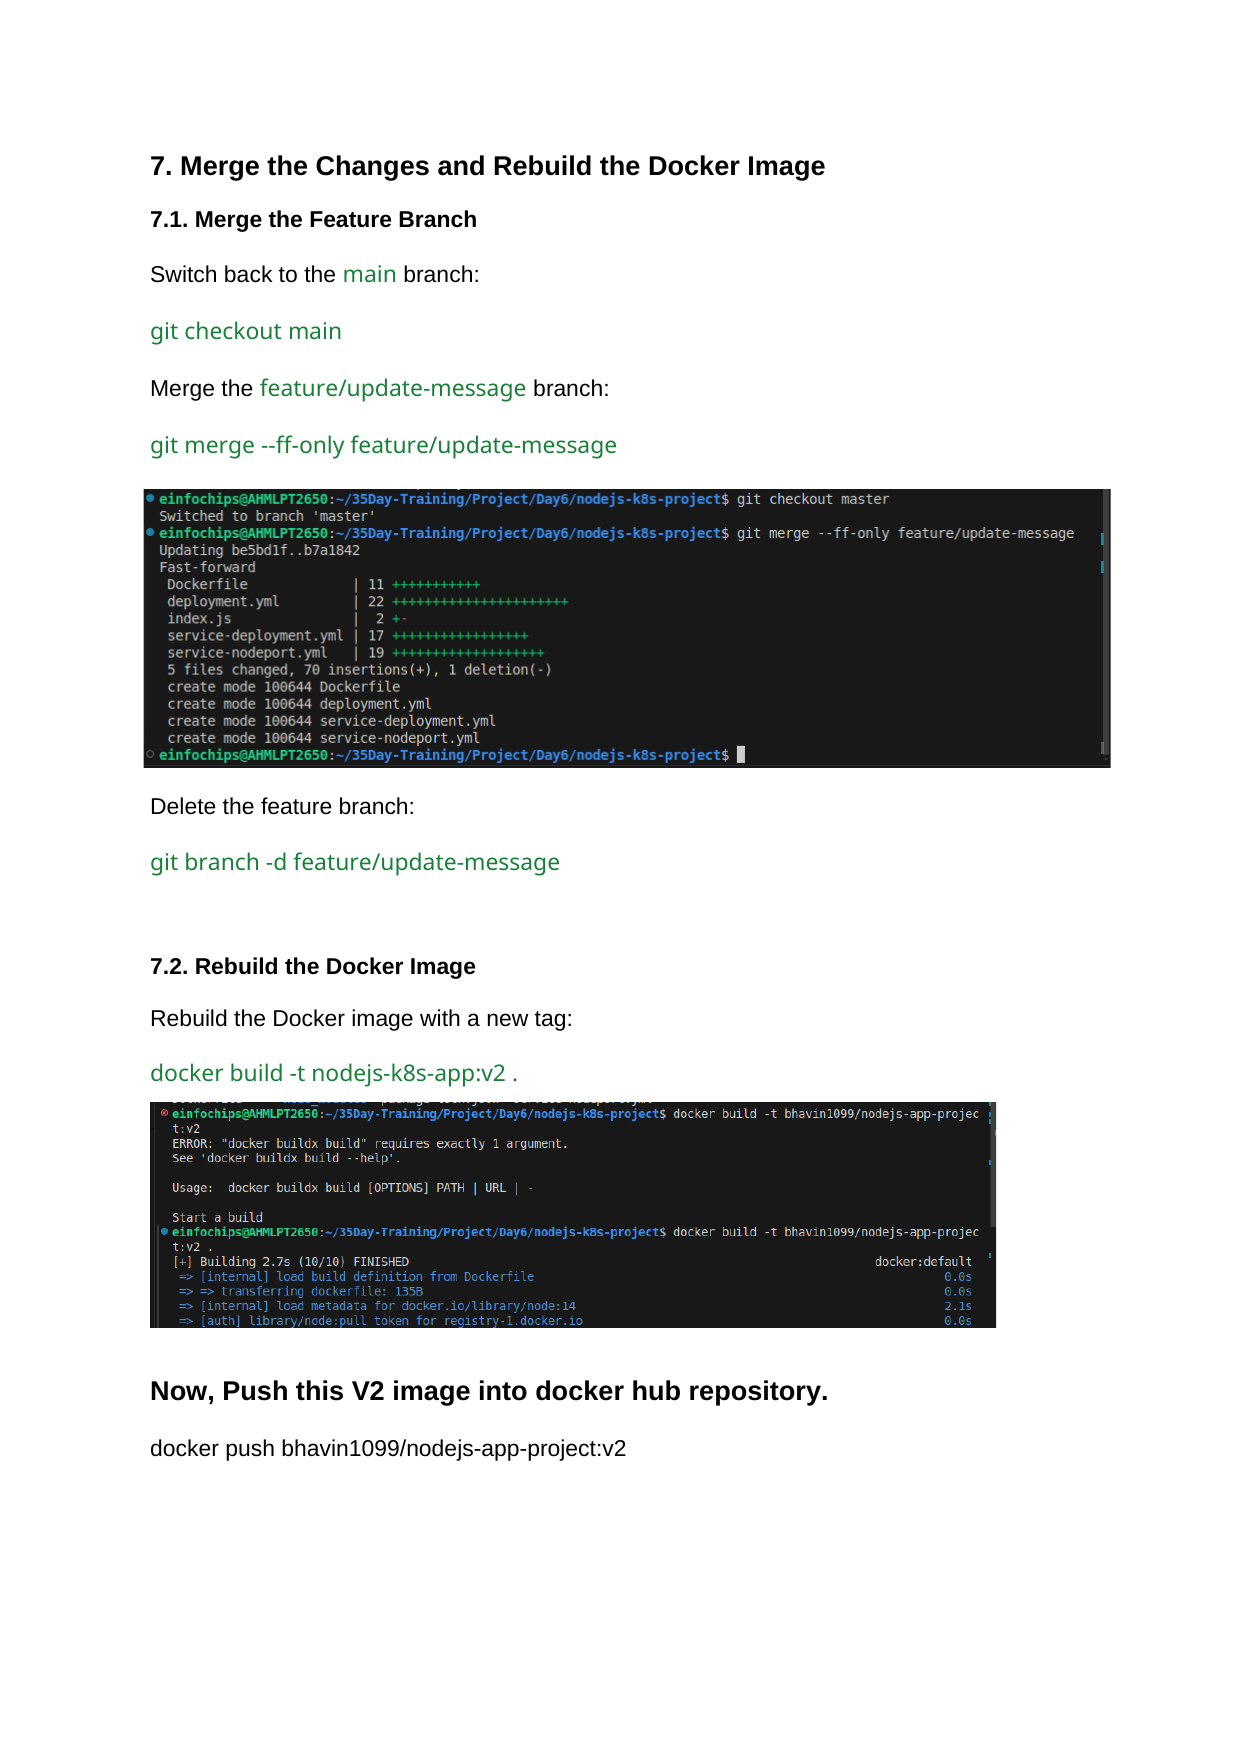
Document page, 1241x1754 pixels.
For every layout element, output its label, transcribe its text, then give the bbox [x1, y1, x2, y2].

text 7.2. Rebuild the Docker Image [150, 953, 1090, 980]
text 7.1. Merge the Feature Branch [150, 206, 1090, 233]
picture [143, 489, 1111, 768]
subtitle Now, Push this V2 image into docker hub repository. [150, 1374, 1090, 1406]
text Rebuild the Docker image with a new tag: docker build -t nodejs-k8s-app:v2 . [150, 1005, 1090, 1089]
picture [150, 1102, 997, 1328]
text [150, 485, 1090, 489]
text docker push bhavin1099/nodejs-app-project:v2 [150, 1435, 1090, 1461]
text Delete the feature branch: git branch -d feature/update-message [150, 768, 1090, 877]
text Switch back to the main branch: git checkout main [150, 258, 1090, 346]
text Merge the feature/update-message branch: git merge --ff-only feature/update-message [150, 371, 1090, 460]
subtitle 7. Merge the Changes and Rebuild the Docker Image [150, 150, 1090, 181]
